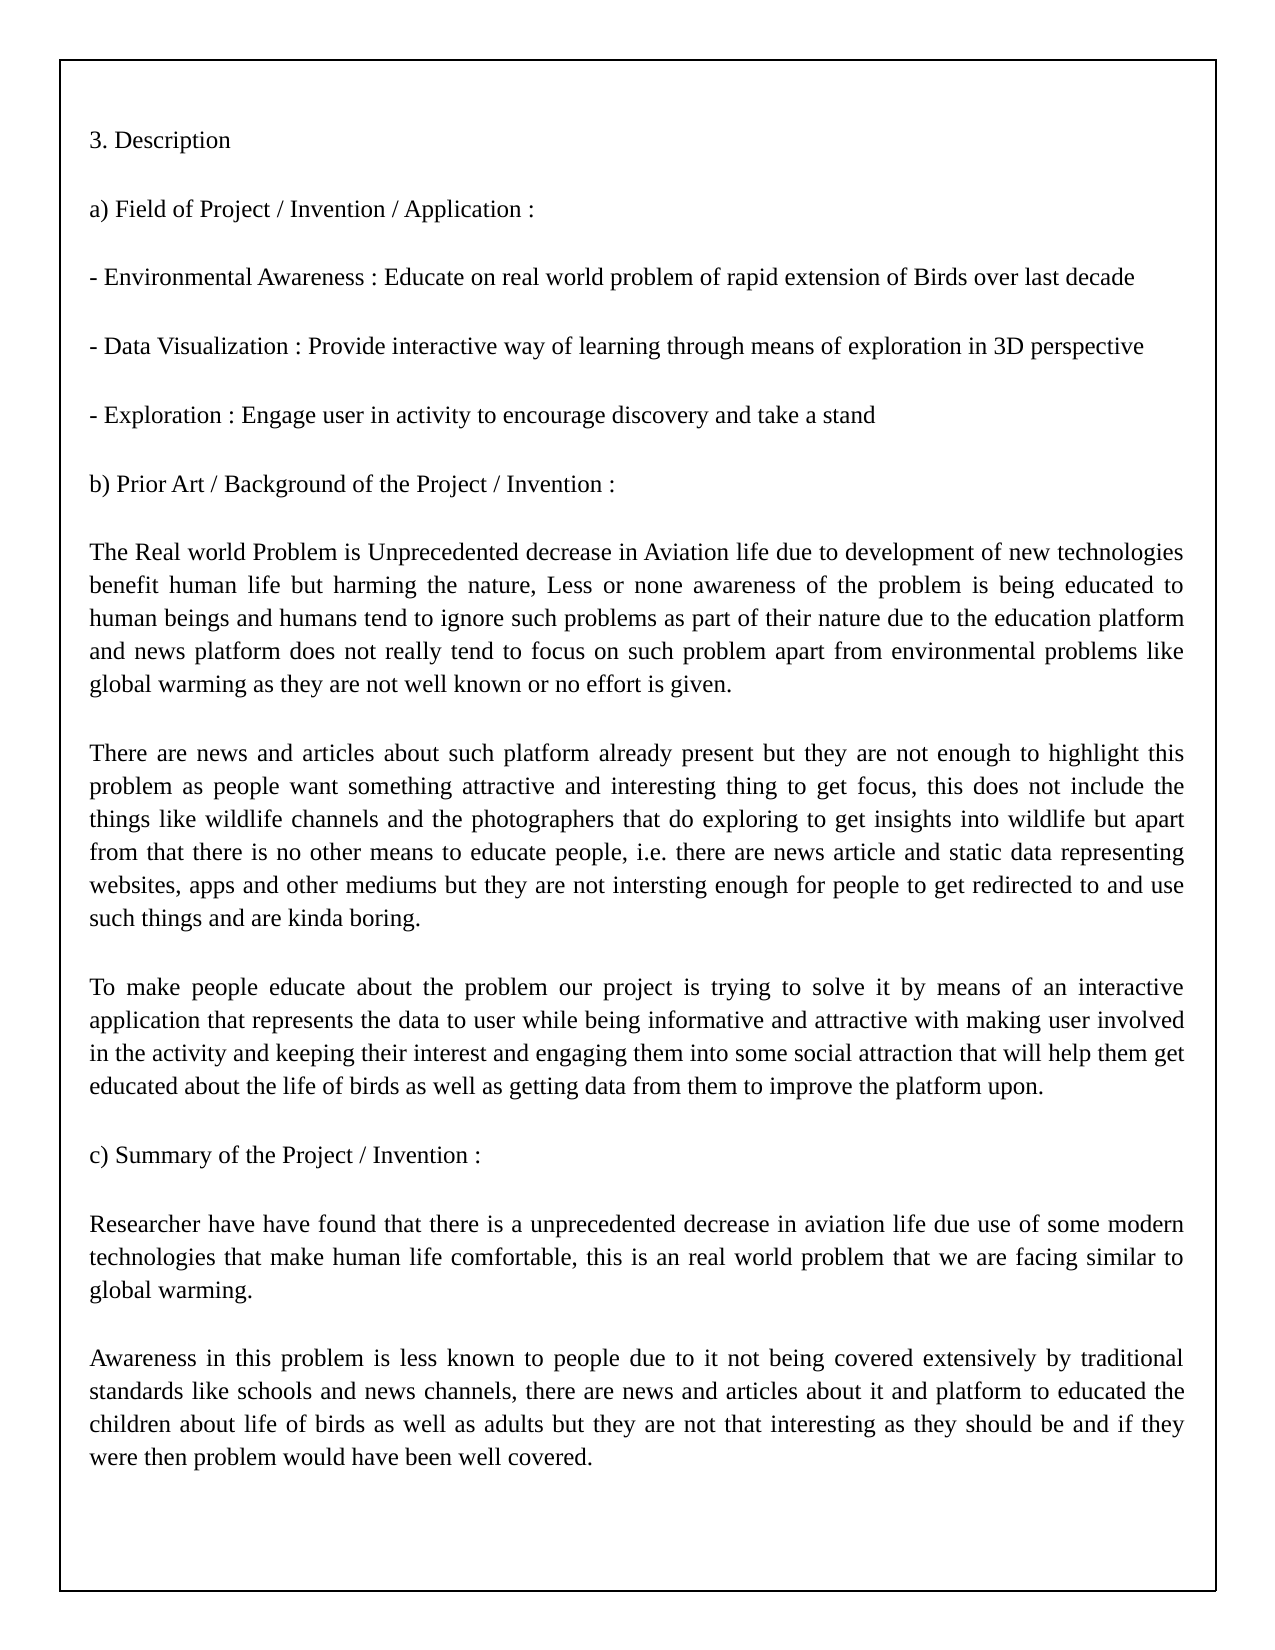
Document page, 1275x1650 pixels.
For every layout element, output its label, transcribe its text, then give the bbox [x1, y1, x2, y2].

text - Data Visualization : Provide interactive way of learning through means of exploration in 3D perspective [89, 331, 1186, 360]
text Researcher have have found that there is a unprecedented decrease in aviation life due use of some modern technologies that make human life comfortable, this is an real world problem that we are facing similar to global warming. [89, 1209, 1186, 1303]
text There are news and articles about such platform already present but they are not enough to highlight this problem as people want something attractive and interesting thing to get focus, this does not include the things like wildlife channels and the photographers that do exploring to get insights into wildlife but apart from that there is no other means to educate people, i.e. there are news article and static data representing websites, apps and other mediums but they are not intersting enough for people to get redirected to and use such things and are kinda boring. [89, 738, 1186, 932]
text The Real world Problem is Unprecedented decrease in Aviation life due to development of new technologies benefit human life but harming the nature, Less or none awareness of the problem is being educated to human beings and humans tend to ignore such problems as part of their nature due to the education platform and news platform does not really tend to focus on such problem apart from environmental problems like global warming as they are not well known or no effort is given. [89, 537, 1186, 698]
text - Exploration : Engage user in activity to encourage discovery and take a stand [89, 400, 1186, 429]
text - Environmental Awareness : Educate on real world problem of rapid extension of Birds over last decade [89, 262, 1186, 291]
text b) Prior Art / Background of the Project / Invention : [89, 469, 1186, 497]
text c) Summary of the Project / Invention : [89, 1140, 1186, 1169]
text To make people educate about the problem our project is trying to solve it by means of an interactive application that represents the data to user while being informative and attractive with making user involved in the activity and keeping their interest and engaging them into some social attraction that will help them get educated about the life of birds as well as getting data from them to improve the platform upon. [89, 972, 1186, 1100]
text a) Field of Project / Invention / Application : [89, 194, 1186, 222]
text 3. Description [89, 125, 1186, 154]
text Awareness in this problem is less known to people due to it not being covered extensively by traditional standards like schools and news channels, there are news and articles about it and platform to educated the children about life of birds as well as adults but they are not that interesting as they should be and if they were then problem would have been well covered. [89, 1343, 1186, 1471]
